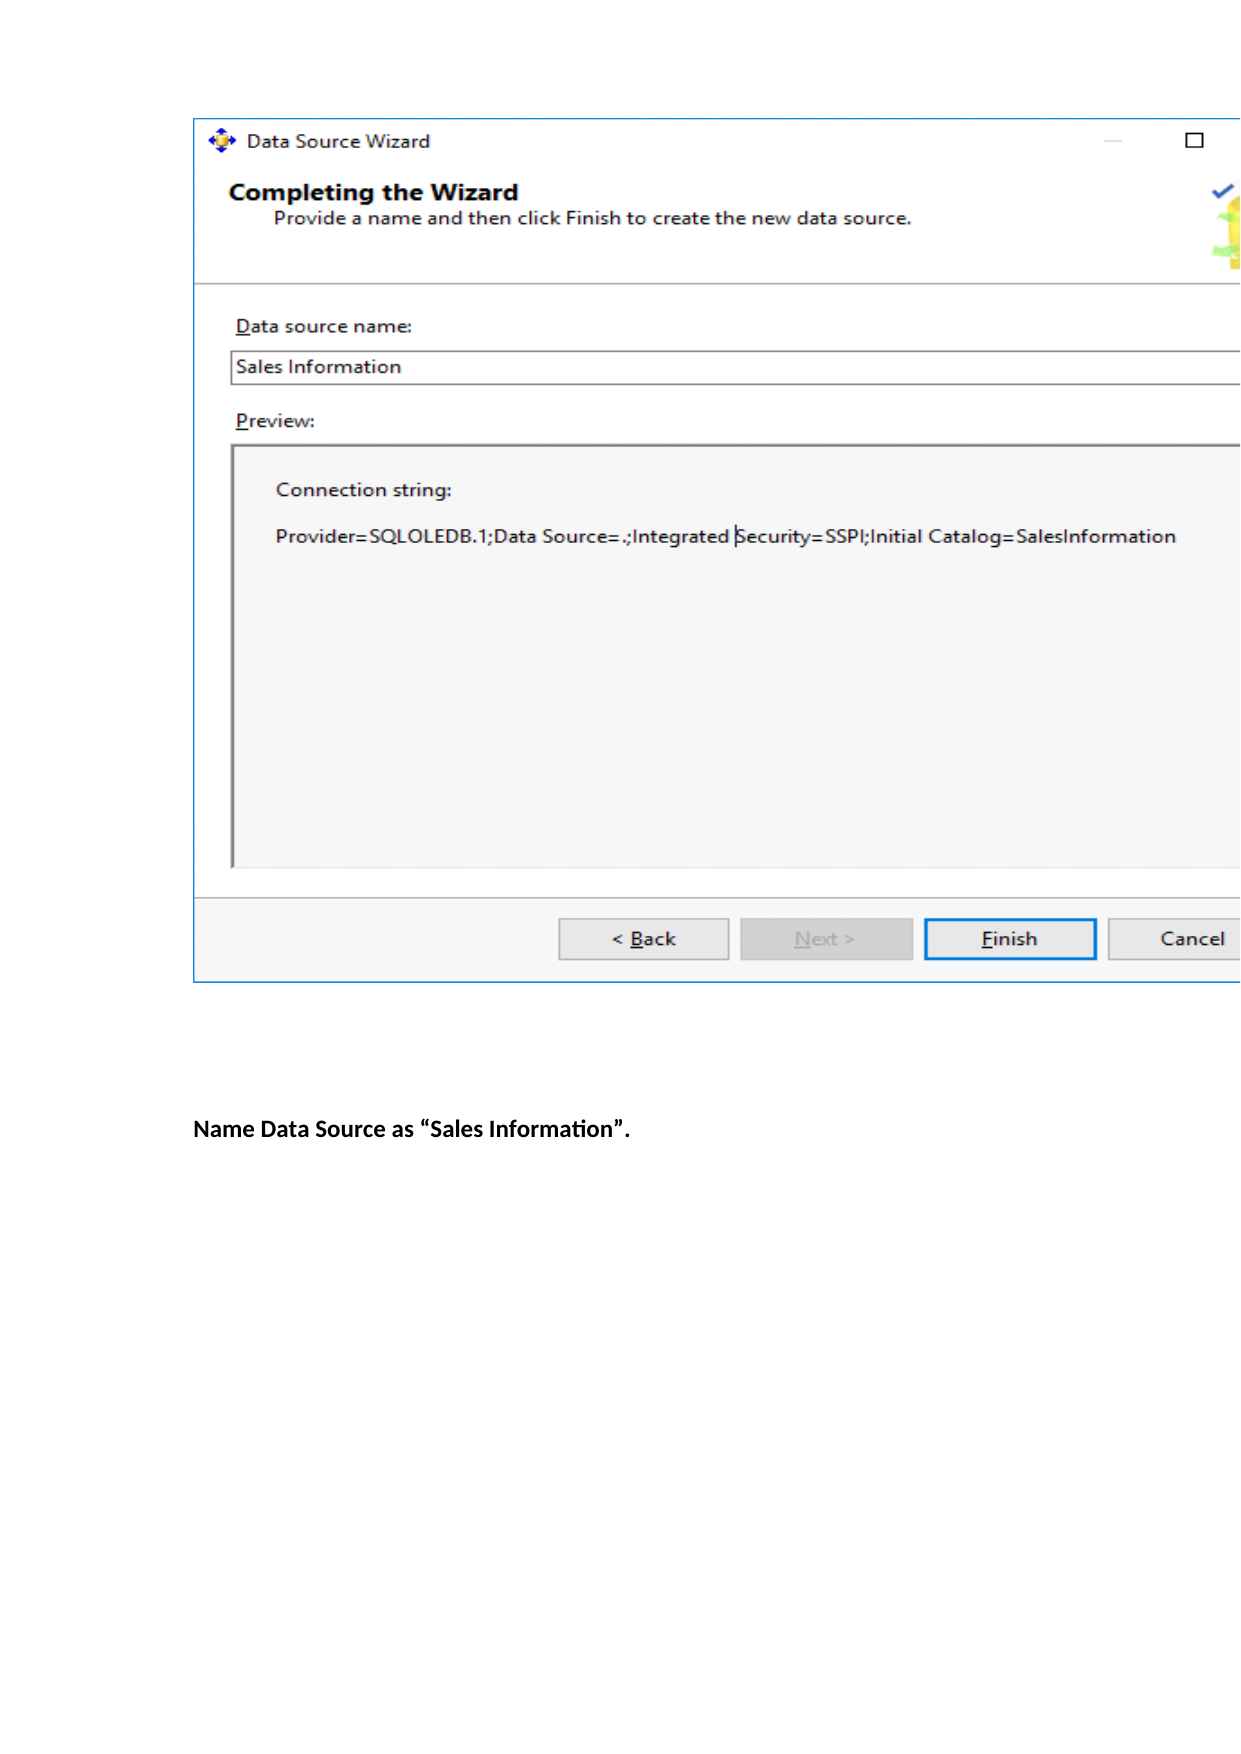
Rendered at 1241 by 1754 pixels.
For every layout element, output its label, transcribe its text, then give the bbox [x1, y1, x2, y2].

text Name Data Source as “Sales Information”. [193, 1113, 1122, 1144]
